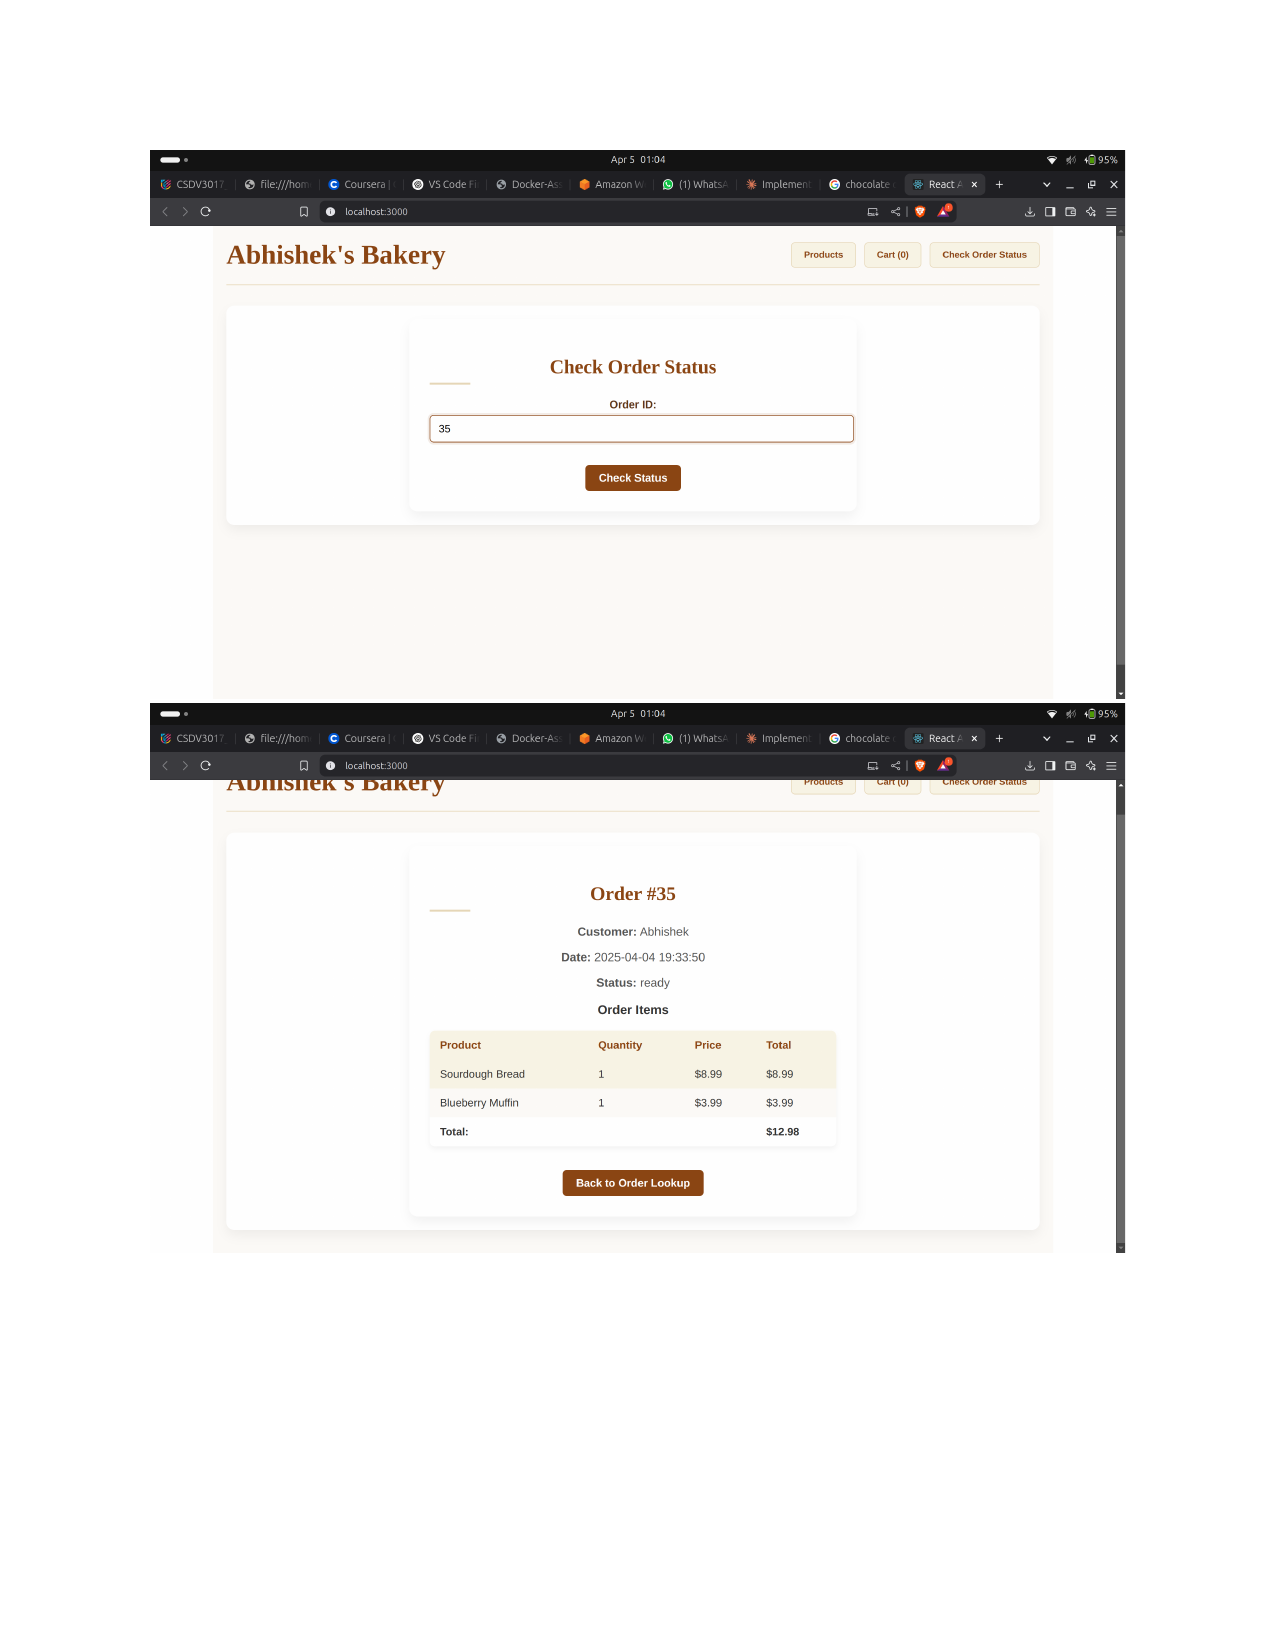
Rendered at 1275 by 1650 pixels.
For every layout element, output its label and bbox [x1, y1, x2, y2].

picture [150, 703, 1125, 1253]
picture [150, 150, 1125, 699]
